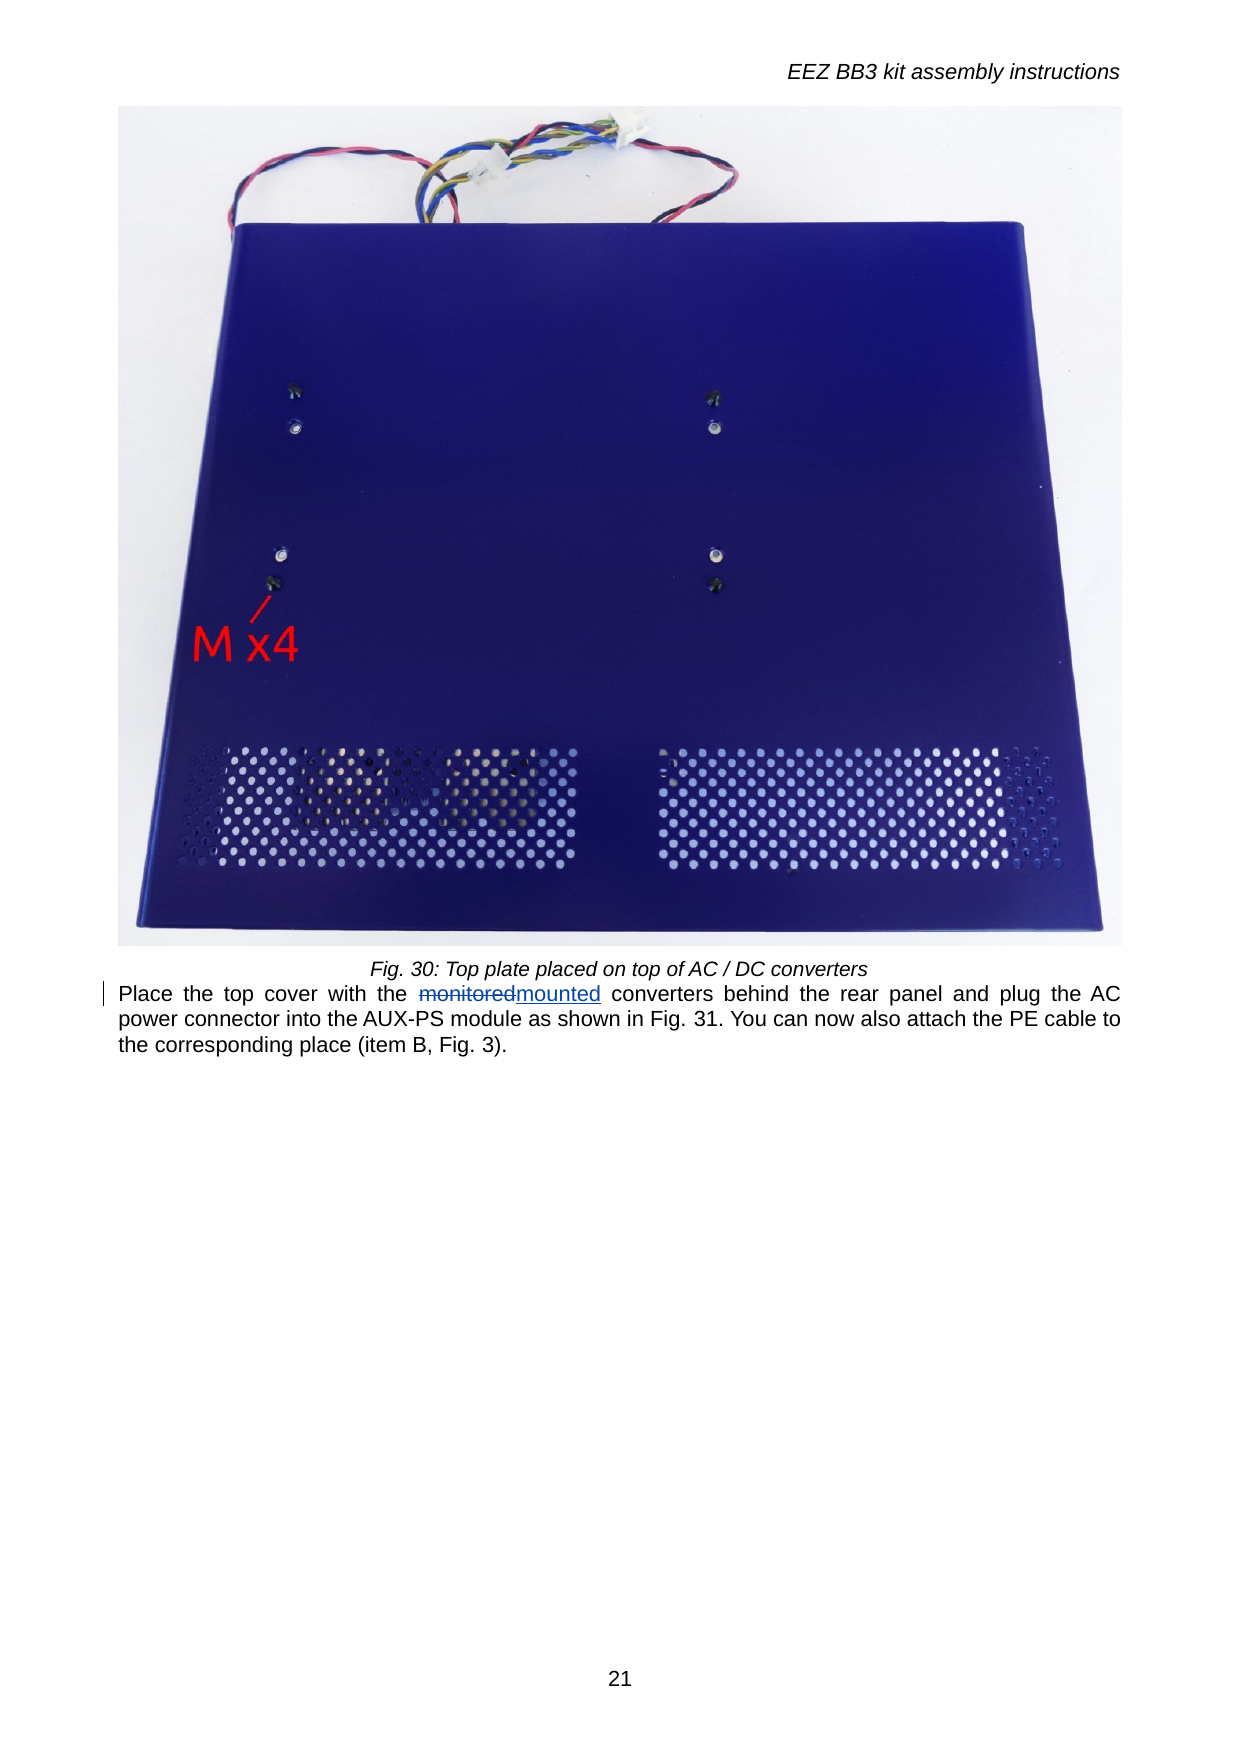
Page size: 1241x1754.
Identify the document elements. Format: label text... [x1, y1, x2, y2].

text Fig. 30: Top plate placed on top of AC / DC converters [118, 946, 1122, 981]
picture [118, 106, 1123, 946]
text Place the top cover with the mounted converters behind the rear panel and plug the AC power connector into the AUX-PS module as shown in Fig. 31. You can now also attach the PE cable to the corresponding place (item B, Fig. 3). [118, 981, 1122, 1057]
